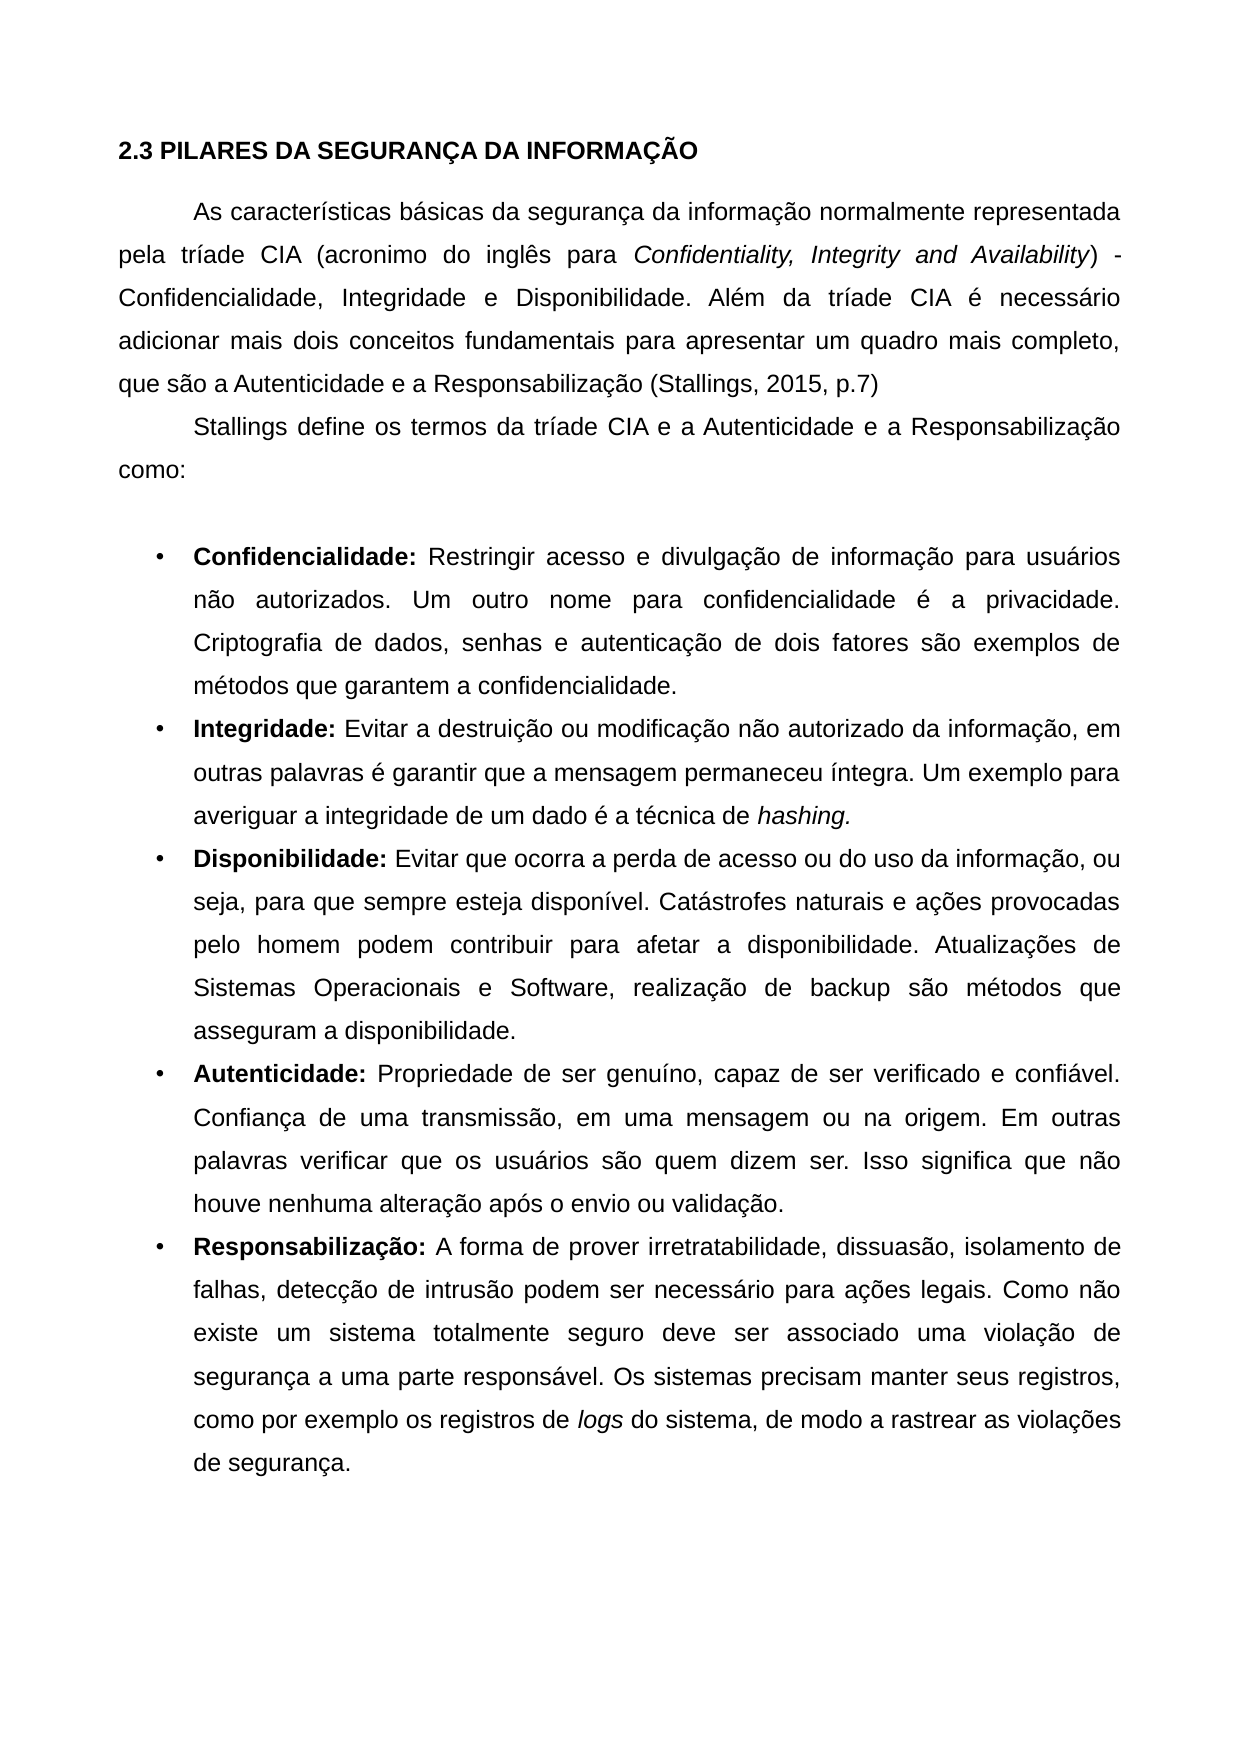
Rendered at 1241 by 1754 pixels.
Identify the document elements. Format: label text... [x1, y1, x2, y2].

subtitle 2.3 PILARES DA SEGURANÇA DA INFORMAÇÃO [118, 136, 1122, 164]
list Disponibilidade: Evitar que ocorra a perda de acesso ou do uso da informação, ou seja, para que sempre esteja disponível. Catástrofes naturais e ações provocadas pelo homem podem contribuir para afetar a disponibilidade. Atualizações de Sistemas Operacionais e Software, realização de backup são métodos que asseguram a disponibilidade. [156, 844, 1122, 1045]
list Responsabilização: A forma de prover irretratabilidade, dissuasão, isolamento de falhas, detecção de intrusão podem ser necessário para ações legais. Como não existe um sistema totalmente seguro deve ser associado uma violação de segurança a uma parte responsável. Os sistemas precisam manter seus registros, como por exemplo os registros de logs do sistema, de modo a rastrear as violações de segurança. [156, 1232, 1122, 1477]
text As características básicas da segurança da informação normalmente representada pela tríade CIA (acronimo do inglês para Confidentiality, Integrity and Availability) - Confidencialidade, Integridade e Disponibilidade. Além da tríade CIA é necessário adicionar mais dois conceitos fundamentais para apresentar um quadro mais completo, que são a Autenticidade e a Responsabilização (Stallings, 2015, p.7) [118, 197, 1122, 398]
text Stallings define os termos da tríade CIA e a Autenticidade e a Responsabilização como: [118, 412, 1122, 484]
list Autenticidade: Propriedade de ser genuíno, capaz de ser verificado e confiável. Confiança de uma transmissão, em uma mensagem ou na origem. Em outras palavras verificar que os usuários são quem dizem ser. Isso significa que não houve nenhuma alteração após o envio ou validação. [156, 1059, 1122, 1218]
list Integridade: Evitar a destruição ou modificação não autorizado da informação, em outras palavras é garantir que a mensagem permaneceu íntegra. Um exemplo para averiguar a integridade de um dado é a técnica de hashing. [156, 714, 1122, 829]
list Confidencialidade: Restringir acesso e divulgação de informação para usuários não autorizados. Um outro nome para confidencialidade é a privacidade. Criptografia de dados, senhas e autenticação de dois fatores são exemplos de métodos que garantem a confidencialidade. [156, 542, 1122, 700]
